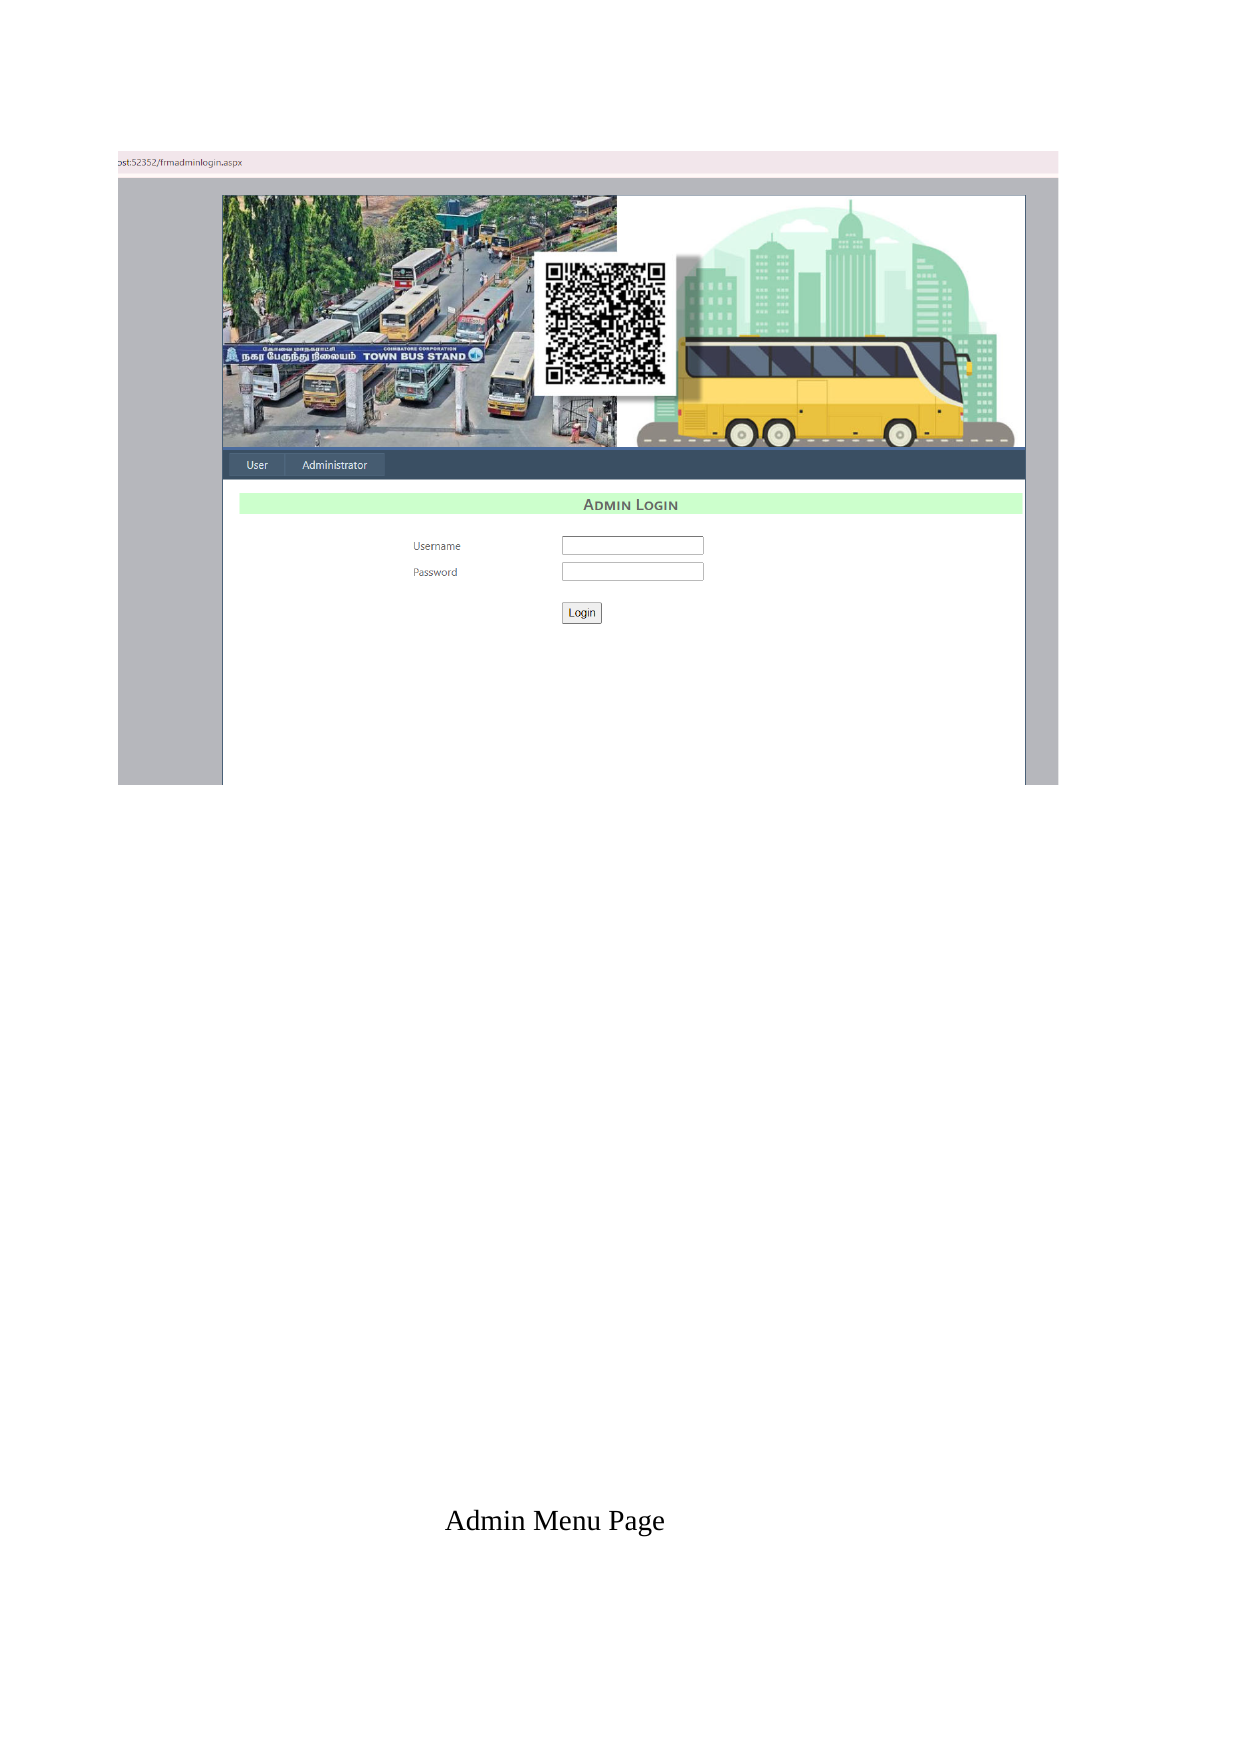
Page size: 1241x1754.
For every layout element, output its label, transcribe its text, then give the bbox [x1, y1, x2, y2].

picture [118, 151, 1059, 785]
text Admin Menu Page [118, 1503, 1122, 1537]
